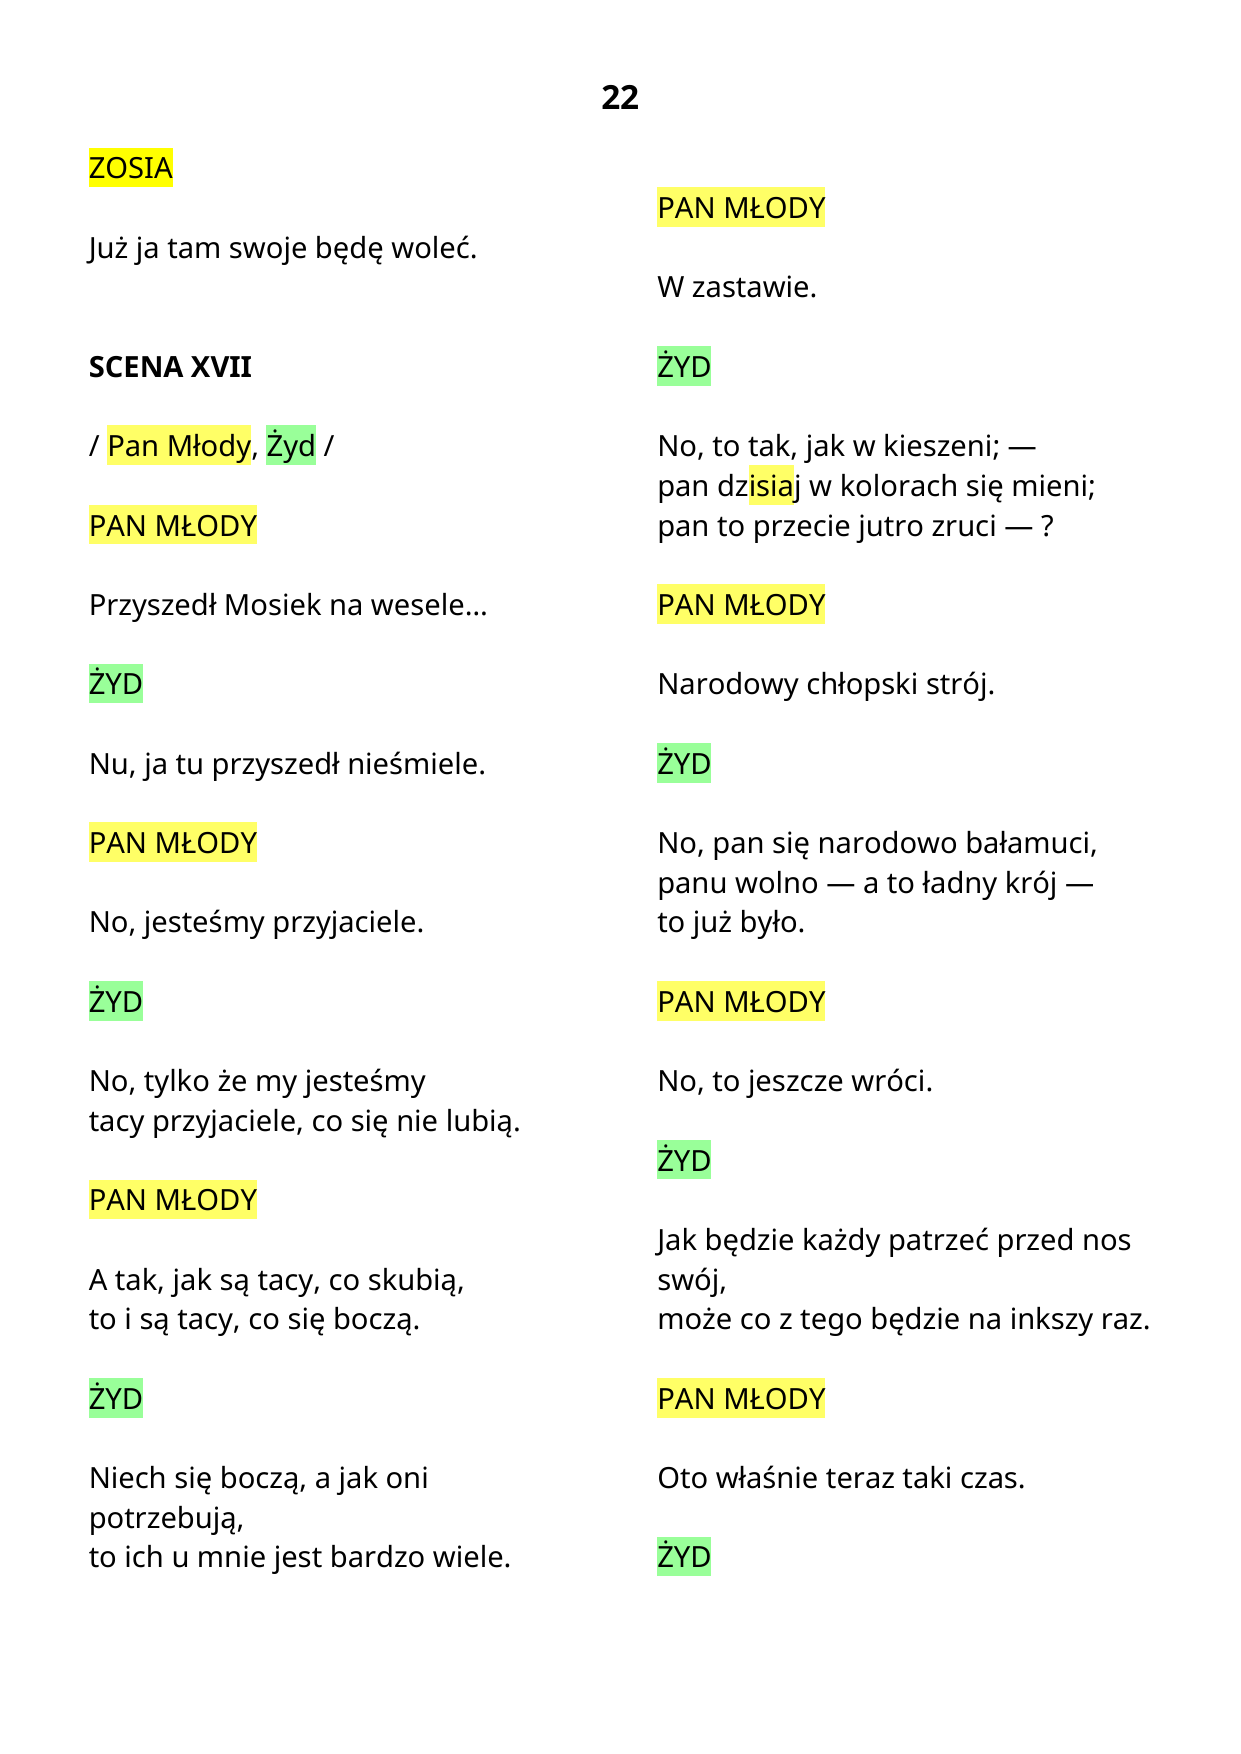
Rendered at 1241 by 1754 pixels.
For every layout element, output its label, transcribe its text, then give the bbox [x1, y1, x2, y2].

text Niech się boczą, a jak oni potrzebują, [88, 1457, 583, 1537]
text Już ja tam swoje będę woleć. [88, 227, 583, 267]
text No, tylko że my jesteśmy [88, 1060, 583, 1100]
text No, jesteśmy przyjaciele. [88, 902, 583, 941]
text pan to przecie jutro zruci — ? [657, 505, 1152, 544]
text Jak będzie każdy patrzeć przed nos swój, [657, 1219, 1152, 1298]
text Oto właśnie teraz taki czas. [657, 1457, 1152, 1497]
text ŻYD [657, 1537, 1152, 1576]
text A tak, jak są tacy, co skubią, [88, 1259, 583, 1298]
text PAN MŁODY [657, 981, 1152, 1021]
text PAN MŁODY [657, 187, 1152, 227]
text ZOSIA [88, 148, 583, 187]
text SCENA XVII [88, 346, 583, 386]
text No, to jeszcze wróci. [657, 1060, 1152, 1100]
text to ich u mnie jest bardzo wiele. [88, 1537, 583, 1576]
text Nu, ja tu przyszedł nieśmiele. [88, 743, 583, 783]
text może co z tego będzie na inkszy raz. [657, 1298, 1152, 1338]
text ŻYD [88, 663, 583, 703]
text ŻYD [657, 743, 1152, 783]
text Narodowy chłopski strój. [657, 663, 1152, 703]
text No, pan się narodowo bałamuci, [657, 822, 1152, 862]
text PAN MŁODY [88, 822, 583, 862]
text panu wolno — a to ładny krój — [657, 862, 1152, 902]
text pan dzisiaj w kolorach się mieni; [657, 465, 1152, 505]
text PAN MŁODY [657, 584, 1152, 624]
text ŻYD [657, 1140, 1152, 1179]
text to już było. [657, 902, 1152, 941]
text PAN MŁODY [88, 1179, 583, 1219]
text PAN MŁODY [657, 1378, 1152, 1418]
text Przyszedł Mosiek na wesele… [88, 584, 583, 624]
text / Pan Młody, Żyd / [88, 425, 583, 465]
text ŻYD [88, 981, 583, 1021]
text tacy przyjaciele, co się nie lubią. [88, 1100, 583, 1140]
text to i są tacy, co się boczą. [88, 1298, 583, 1338]
text PAN MŁODY [88, 505, 583, 544]
text W zastawie. [657, 267, 1152, 306]
text ŻYD [657, 346, 1152, 386]
text ŻYD [88, 1378, 583, 1418]
text No, to tak, jak w kieszeni; — [657, 425, 1152, 465]
